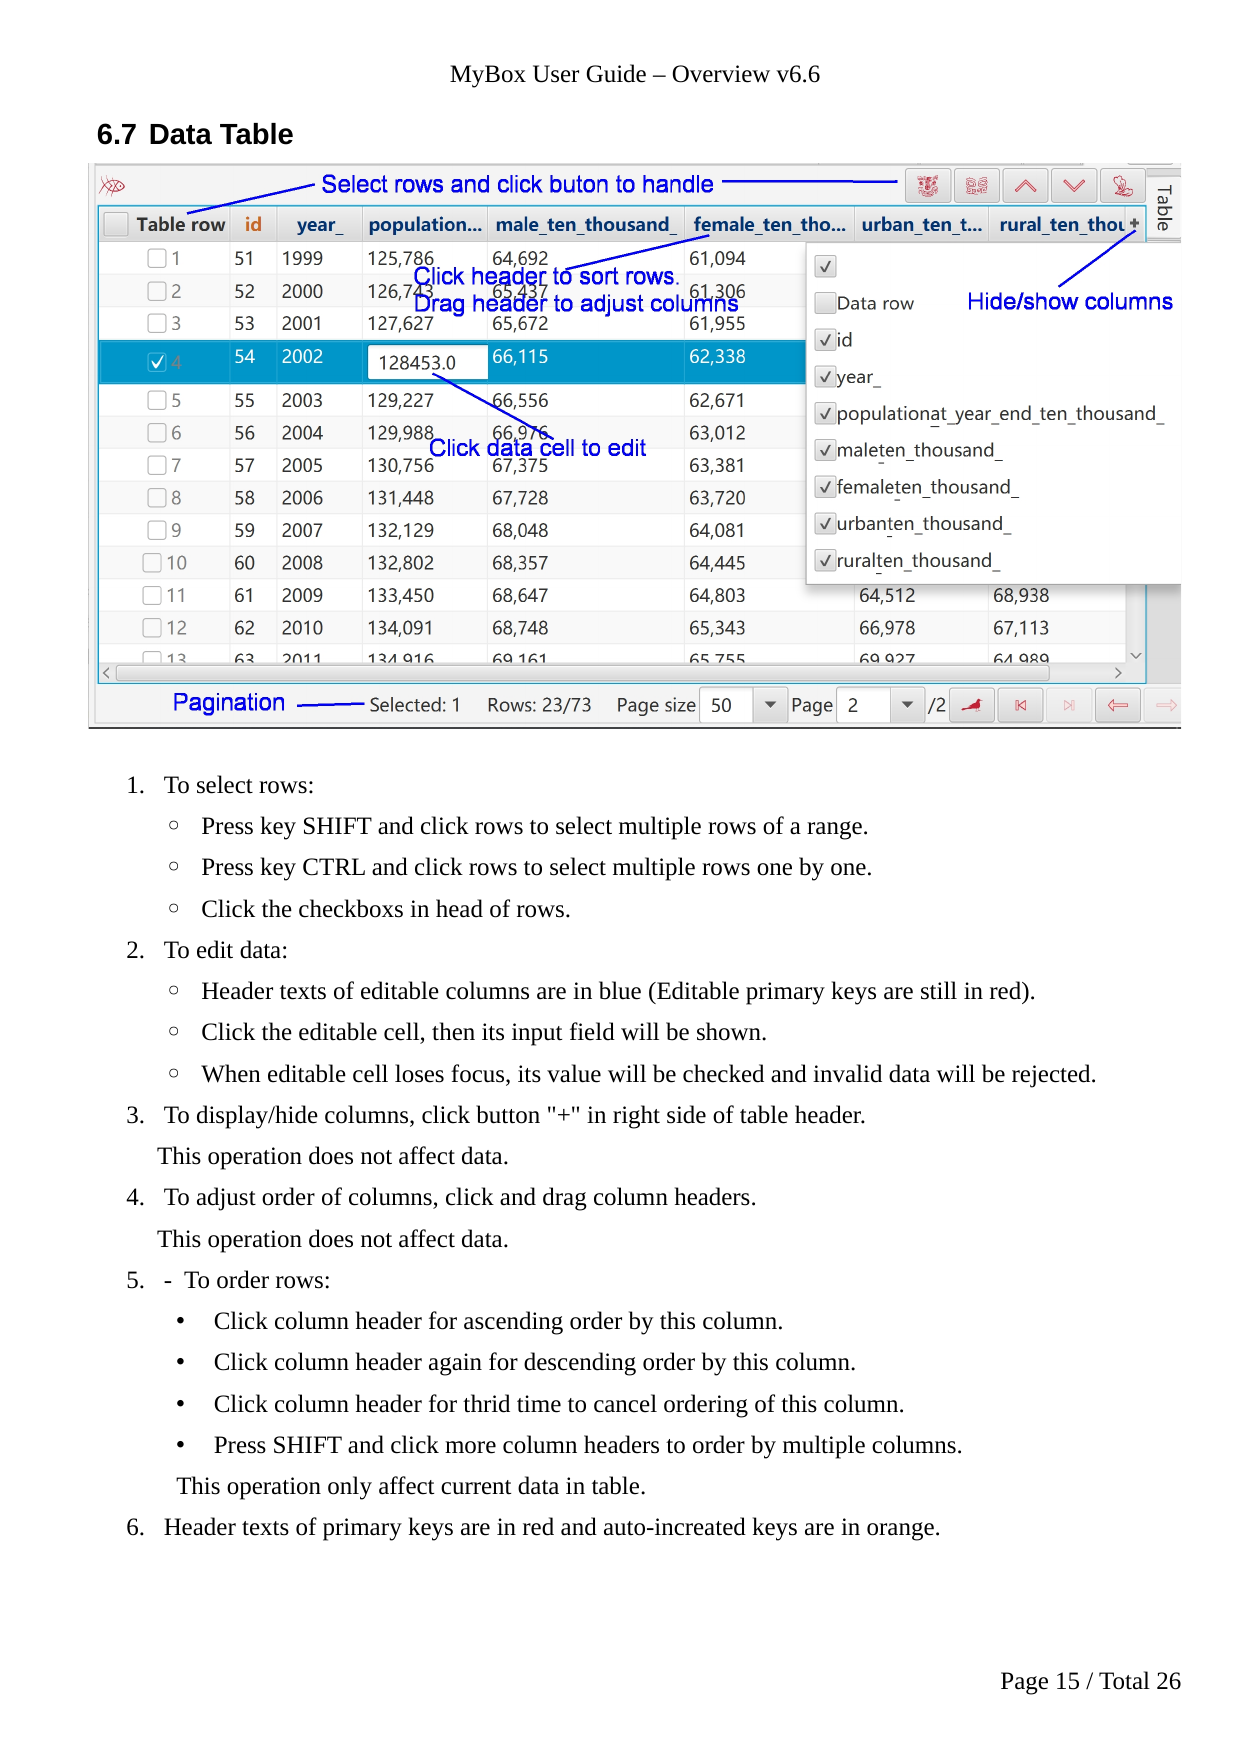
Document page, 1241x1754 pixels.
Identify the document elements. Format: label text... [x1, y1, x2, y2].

list Header texts of primary keys are in red and auto-increated keys are in orange. [126, 1512, 1181, 1541]
list Click column header again for descending order by this column. [176, 1347, 1181, 1376]
list Click the editable cell, then its input field will be shown. [163, 1017, 1181, 1046]
list Press key CTRL and click rows to select multiple rows one by one. [163, 852, 1181, 881]
text This operation does not affect data. [132, 1224, 1181, 1252]
list Header texts of editable columns are in blue (Editable primary keys are still in red). [163, 976, 1181, 1005]
list - To order rows: [126, 1265, 1181, 1294]
picture [88, 163, 1182, 729]
text This operation only affect current data in table. [176, 1471, 1181, 1500]
list Click column header for ascending order by this column. [176, 1306, 1181, 1335]
list Click the checkboxs in head of rows. [163, 894, 1181, 922]
list When editable cell loses focus, its value will be checked and invalid data will be rejected. [163, 1059, 1181, 1087]
list To select rows: [126, 770, 1181, 799]
list Press SHIFT and click more column headers to order by multiple columns. [176, 1430, 1181, 1459]
text This operation does not affect data. [132, 1141, 1181, 1170]
list To display/hide columns, click button "+" in right side of table header. [126, 1100, 1181, 1129]
list Click column header for thrid time to cancel ordering of this column. [176, 1389, 1181, 1417]
subtitle Data Table [88, 117, 1181, 151]
list Press key SHIFT and click rows to select multiple rows of a range. [163, 811, 1181, 840]
list To adjust order of columns, click and drag column headers. [126, 1182, 1181, 1211]
list To edit data: [126, 935, 1181, 964]
